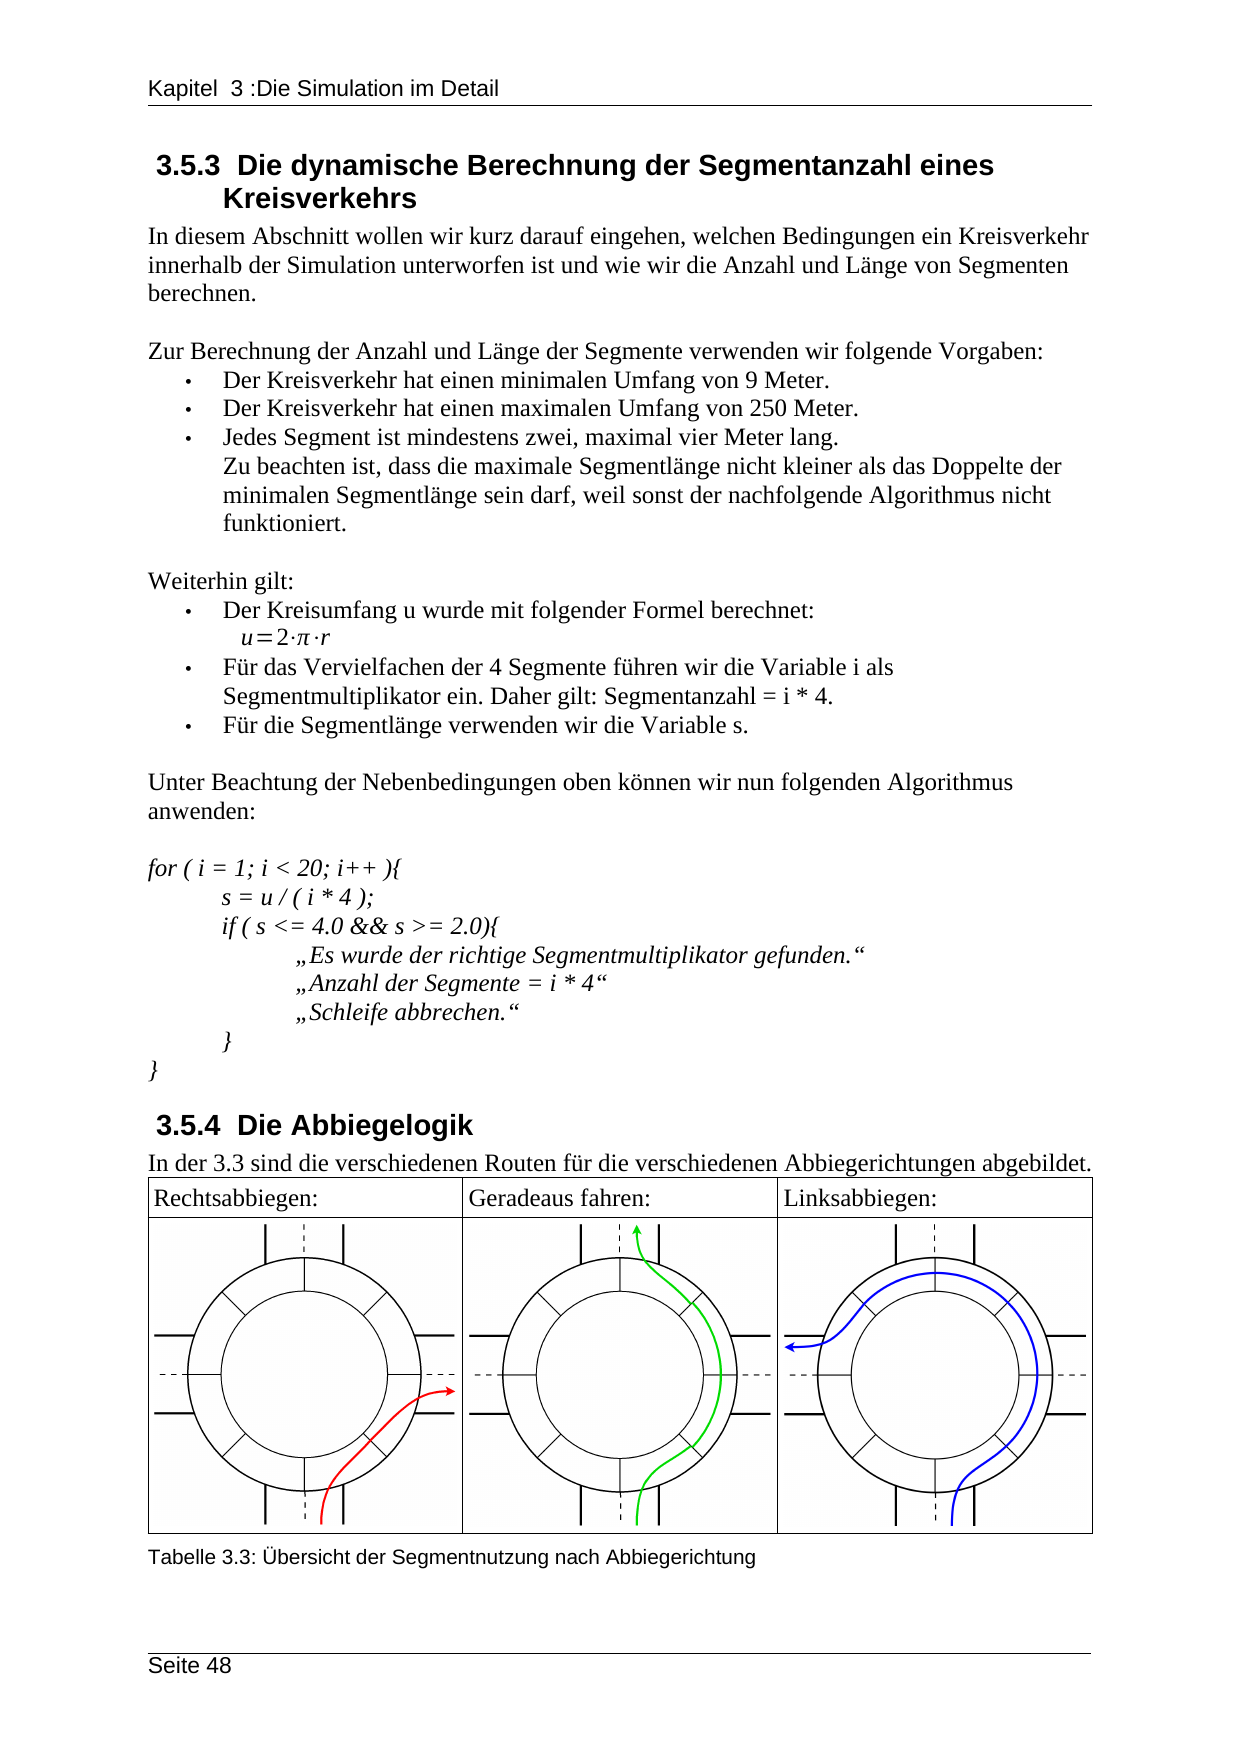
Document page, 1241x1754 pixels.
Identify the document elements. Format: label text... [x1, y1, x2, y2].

list Der Kreisverkehr hat einen maximalen Umfang von 250 Meter. [185, 393, 1092, 422]
list Der Kreisverkehr hat einen minimalen Umfang von 9 Meter. [185, 365, 1092, 393]
table_header Rechtsabbiegen: [149, 1178, 462, 1217]
text } [148, 1055, 1092, 1083]
text Zur Berechnung der Anzahl und Länge der Segmente verwenden wir folgende Vorgaben: [148, 336, 1092, 365]
text if ( s <= 4.0 && s >= 2.0){ [148, 911, 1092, 940]
list Jedes Segment ist mindestens zwei, maximal vier Meter lang. [185, 422, 1092, 451]
text „Anzahl der Segmente = i * 4“ [148, 968, 1092, 997]
picture [783, 1223, 1087, 1527]
list Für das Vervielfachen der 4 Segmente führen wir die Variable i als Segmentmultiplikator ein. Daher gilt: Segmentanzahl = i * 4. [185, 652, 1092, 710]
table_cell [149, 1218, 462, 1532]
table_cell [463, 1218, 777, 1532]
text for ( i = 1; i < 20; i++ ){ [148, 853, 1092, 882]
list Für die Segmentlänge verwenden wir die Variable s. [185, 710, 1092, 738]
subtitle Die dynamische Berechnung der Segmentanzahl eines Kreisverkehrs [148, 148, 1092, 215]
table_cell [778, 1218, 1092, 1532]
text Tabelle 3.3: Übersicht der Segmentnutzung nach Abbiegerichtung [148, 1545, 1092, 1569]
table_header Geradeaus fahren: [463, 1178, 777, 1217]
text } [148, 1026, 1092, 1055]
text In diesem Abschnitt wollen wir kurz darauf eingehen, welchen Bedingungen ein Kreisverkehr innerhalb der Simulation unterworfen ist und wie wir die Anzahl und Länge von Segmenten berechnen. [148, 221, 1092, 307]
list Der Kreisumfang u wurde mit folgender Formel berechnet: [185, 595, 1092, 652]
text Weiterhin gilt: [148, 566, 1092, 595]
table_header Linksabbiegen: [778, 1178, 1092, 1217]
picture [468, 1223, 772, 1527]
text „Schleife abbrechen.“ [148, 997, 1092, 1026]
list Zu beachten ist, dass die maximale Segmentlänge nicht kleiner als das Doppelte der minimalen Segmentlänge sein darf, weil sonst der nachfolgende Algorithmus nicht funktioniert. [185, 451, 1092, 537]
text In der Tabelle 3.3 sind die verschiedenen Routen für die verschiedenen Abbiegerichtungen abgebildet. [148, 1148, 1092, 1177]
text „Es wurde der richtige Segmentmultiplikator gefunden.“ [148, 940, 1092, 968]
text s = u / ( i * 4 ); [148, 882, 1092, 911]
picture [153, 1223, 457, 1526]
subtitle Die Abbiegelogik [148, 1108, 1092, 1142]
text Unter Beachtung der Nebenbedingungen oben können wir nun folgenden Algorithmus anwenden: [148, 767, 1092, 825]
